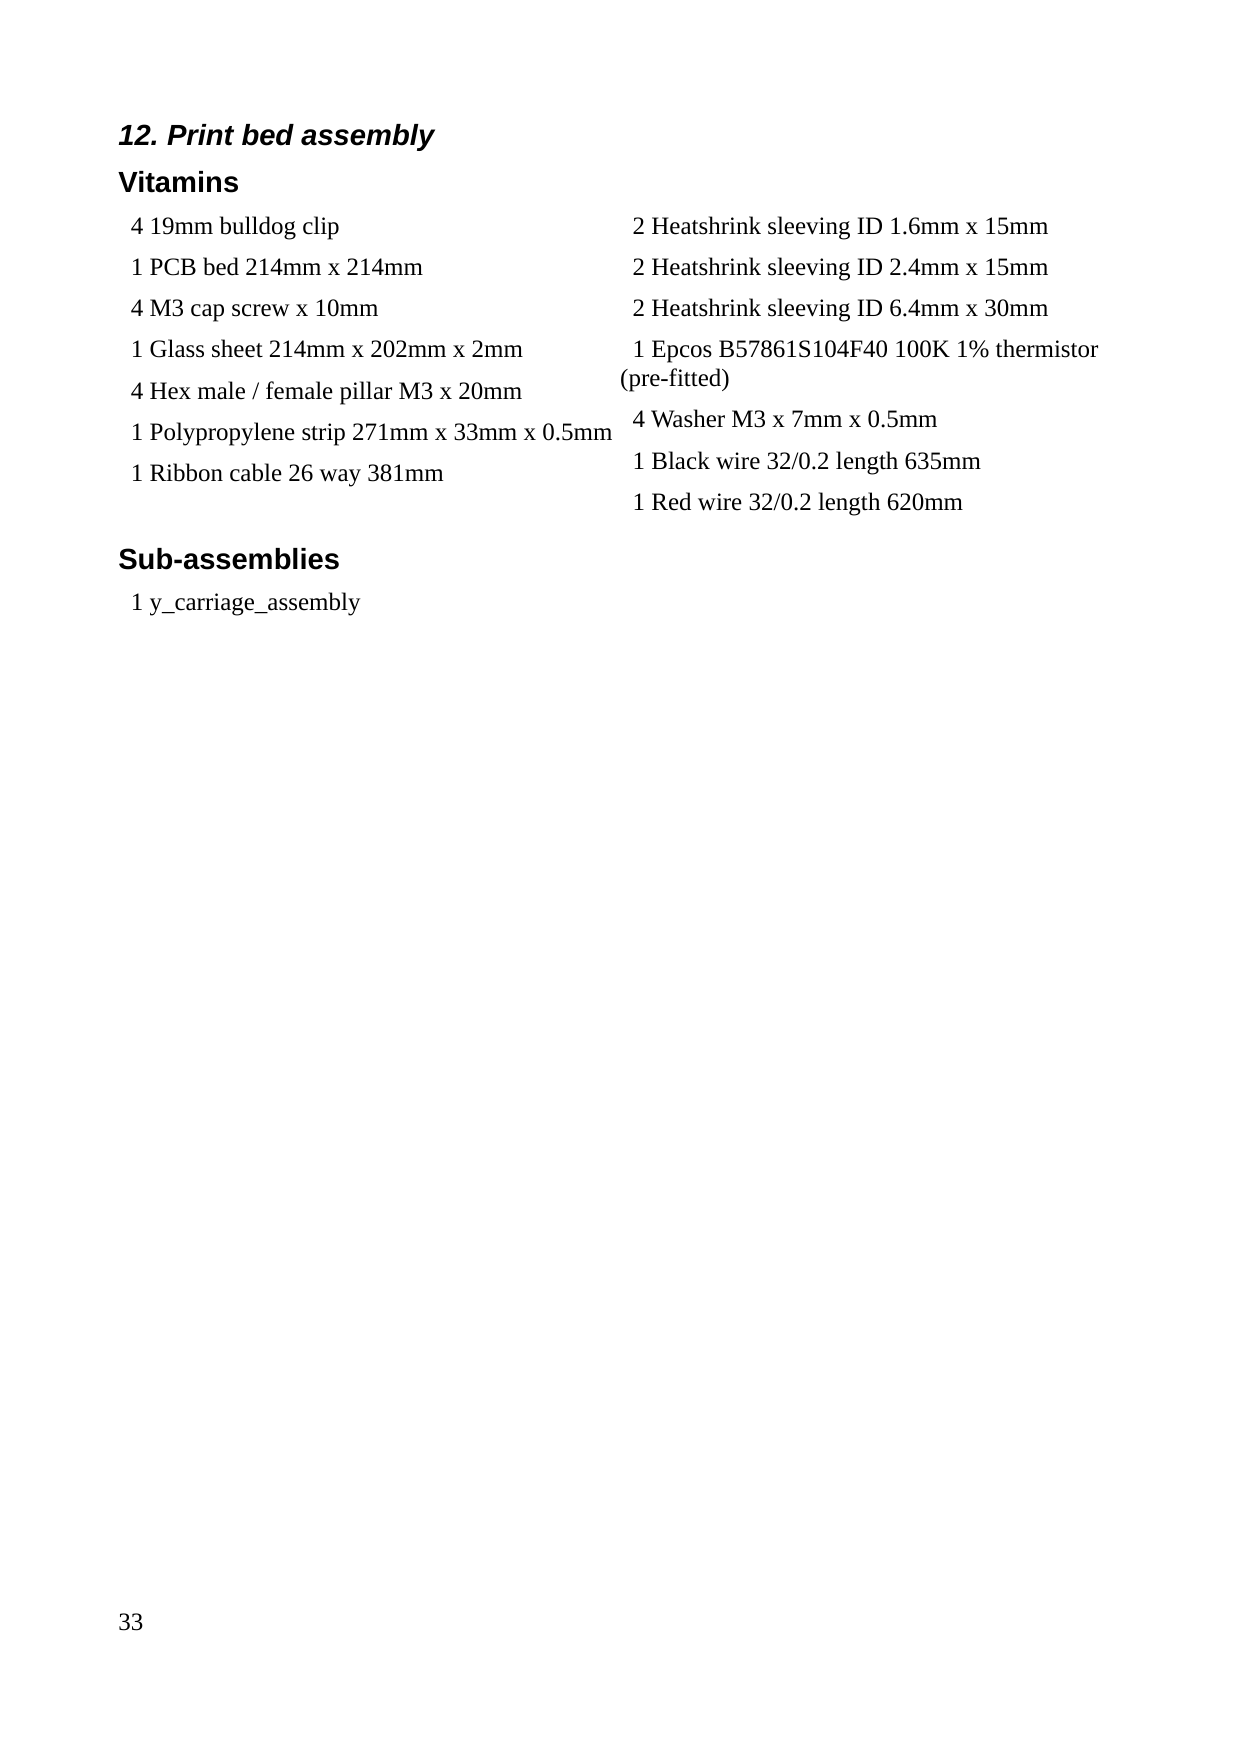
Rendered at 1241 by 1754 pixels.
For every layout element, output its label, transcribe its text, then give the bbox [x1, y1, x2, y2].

table_header 4 19mm bulldog clip 1 PCB bed 214mm x 214mm 4 M3 cap screw x 10mm 1 Glass sheet 214mm x 202mm x 2mm 4 Hex male / female pillar M3 x 20mm 1 Polypropylene strip 271mm x 33mm x 0.5mm 1 Ribbon cable 26 way 381mm [118, 211, 620, 528]
table_header 2 Heatshrink sleeving ID 1.6mm x 15mm 2 Heatshrink sleeving ID 2.4mm x 15mm 2 Heatshrink sleeving ID 6.4mm x 30mm 1 Epcos B57861S104F40 100K 1% thermistor (pre-fitted) 4 Washer M3 x 7mm x 0.5mm 1 Black wire 32/0.2 length 635mm 1 Red wire 32/0.2 length 620mm [620, 211, 1122, 528]
subtitle Print bed assembly [118, 118, 1122, 152]
subtitle Vitamins [118, 165, 1122, 199]
text 1 y_carriage_assembly [118, 587, 1122, 616]
subtitle Sub-assemblies [118, 542, 1122, 575]
